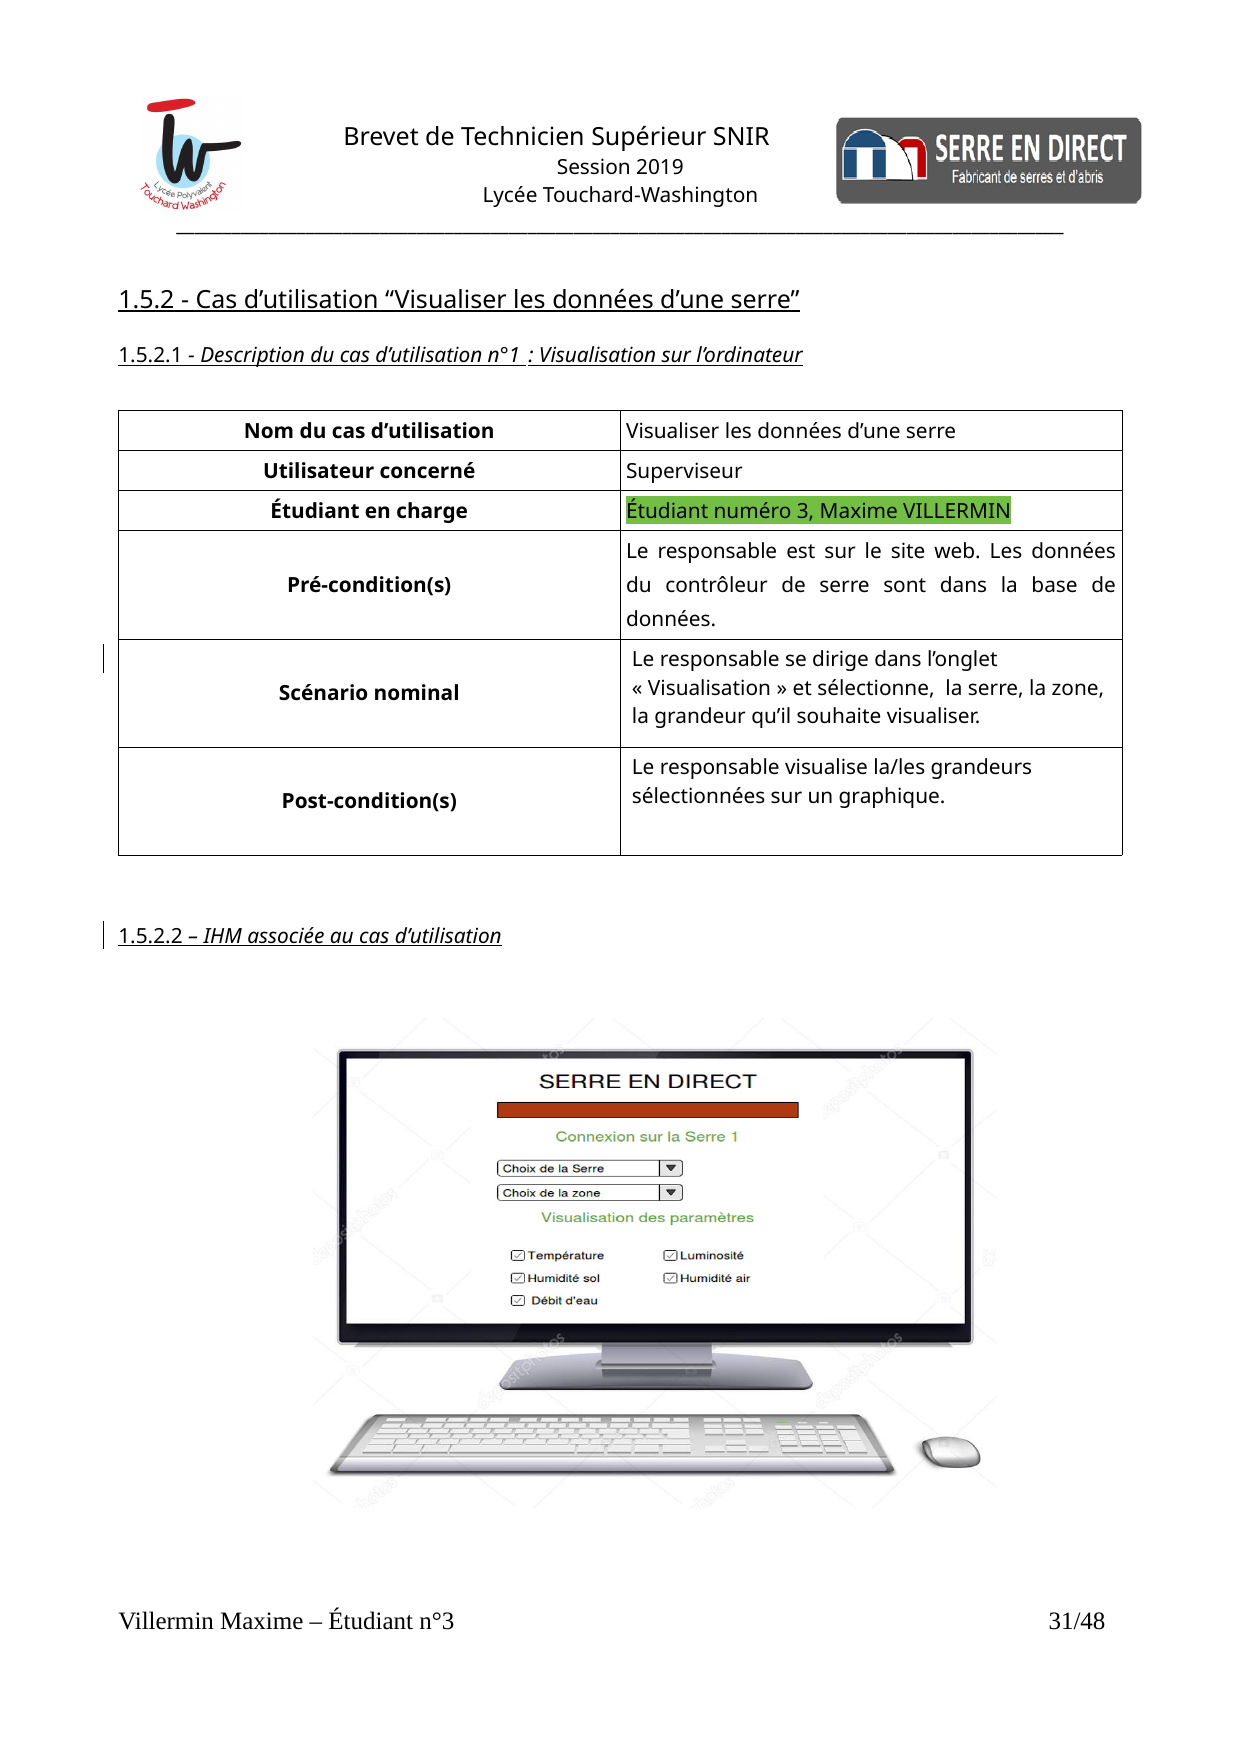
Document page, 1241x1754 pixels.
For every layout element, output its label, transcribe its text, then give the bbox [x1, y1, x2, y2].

table_cell Le responsable est sur le site web. Les données du contrôleur de serre sont dans la base de données. [621, 531, 1122, 638]
table_cell Le responsable se dirige dans l’onglet « Visualisation » et sélectionne, la serre, la zone, la grandeur qu’il souhaite visualiser. [621, 640, 1122, 747]
table_cell Étudiant en charge [119, 491, 620, 530]
picture [138, 95, 243, 212]
subtitle 1.5.2.2 – IHM associée au cas d’utilisation [118, 921, 1122, 949]
table_header Nom du cas d’utilisation [119, 411, 620, 450]
picture [831, 115, 1145, 208]
subtitle 1.5.2 - Cas d’utilisation “Visualiser les données d’une serre” [118, 282, 1122, 316]
table_cell Post-condition(s) [119, 748, 620, 855]
table_header Visualiser les données d’une serre [621, 411, 1122, 450]
table_cell Scénario nominal [119, 640, 620, 747]
picture [312, 1018, 997, 1508]
subtitle 1.5.2.1 - Description du cas d’utilisation n°1 : Visualisation sur l’ordinateur [118, 341, 1122, 369]
table_cell Étudiant numéro 3, Maxime VILLERMIN [621, 491, 1122, 530]
table_cell Le responsable visualise la/les grandeurs sélectionnées sur un graphique. [621, 748, 1122, 855]
table_cell Utilisateur concerné [119, 451, 620, 490]
table_cell Superviseur [621, 451, 1122, 490]
table_cell Pré-condition(s) [119, 531, 620, 638]
